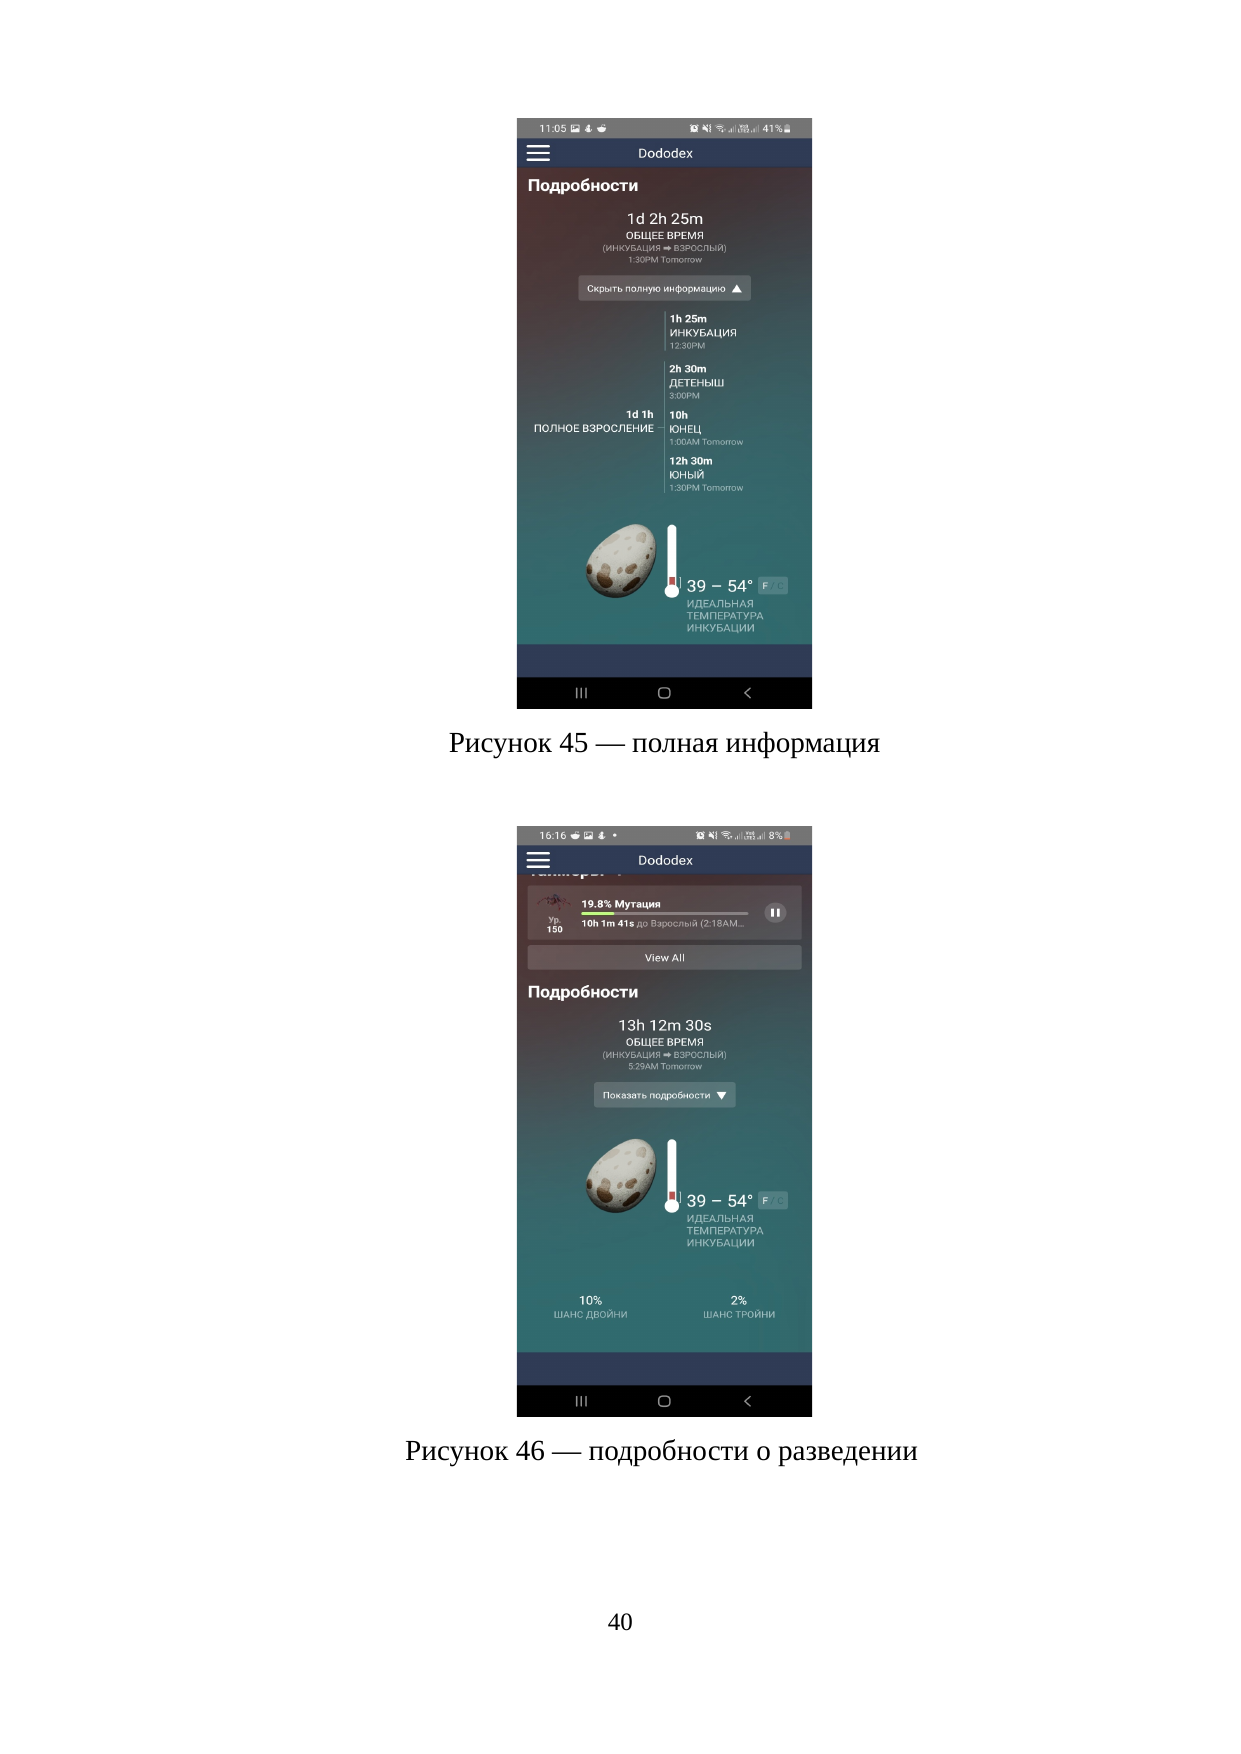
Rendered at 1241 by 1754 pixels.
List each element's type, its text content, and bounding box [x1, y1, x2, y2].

list Рисунок 45 — полная информация [118, 725, 1122, 759]
picture [516, 826, 813, 1417]
picture [516, 118, 813, 709]
list Рисунок 46 — подробности о разведении [201, 1433, 1122, 1467]
